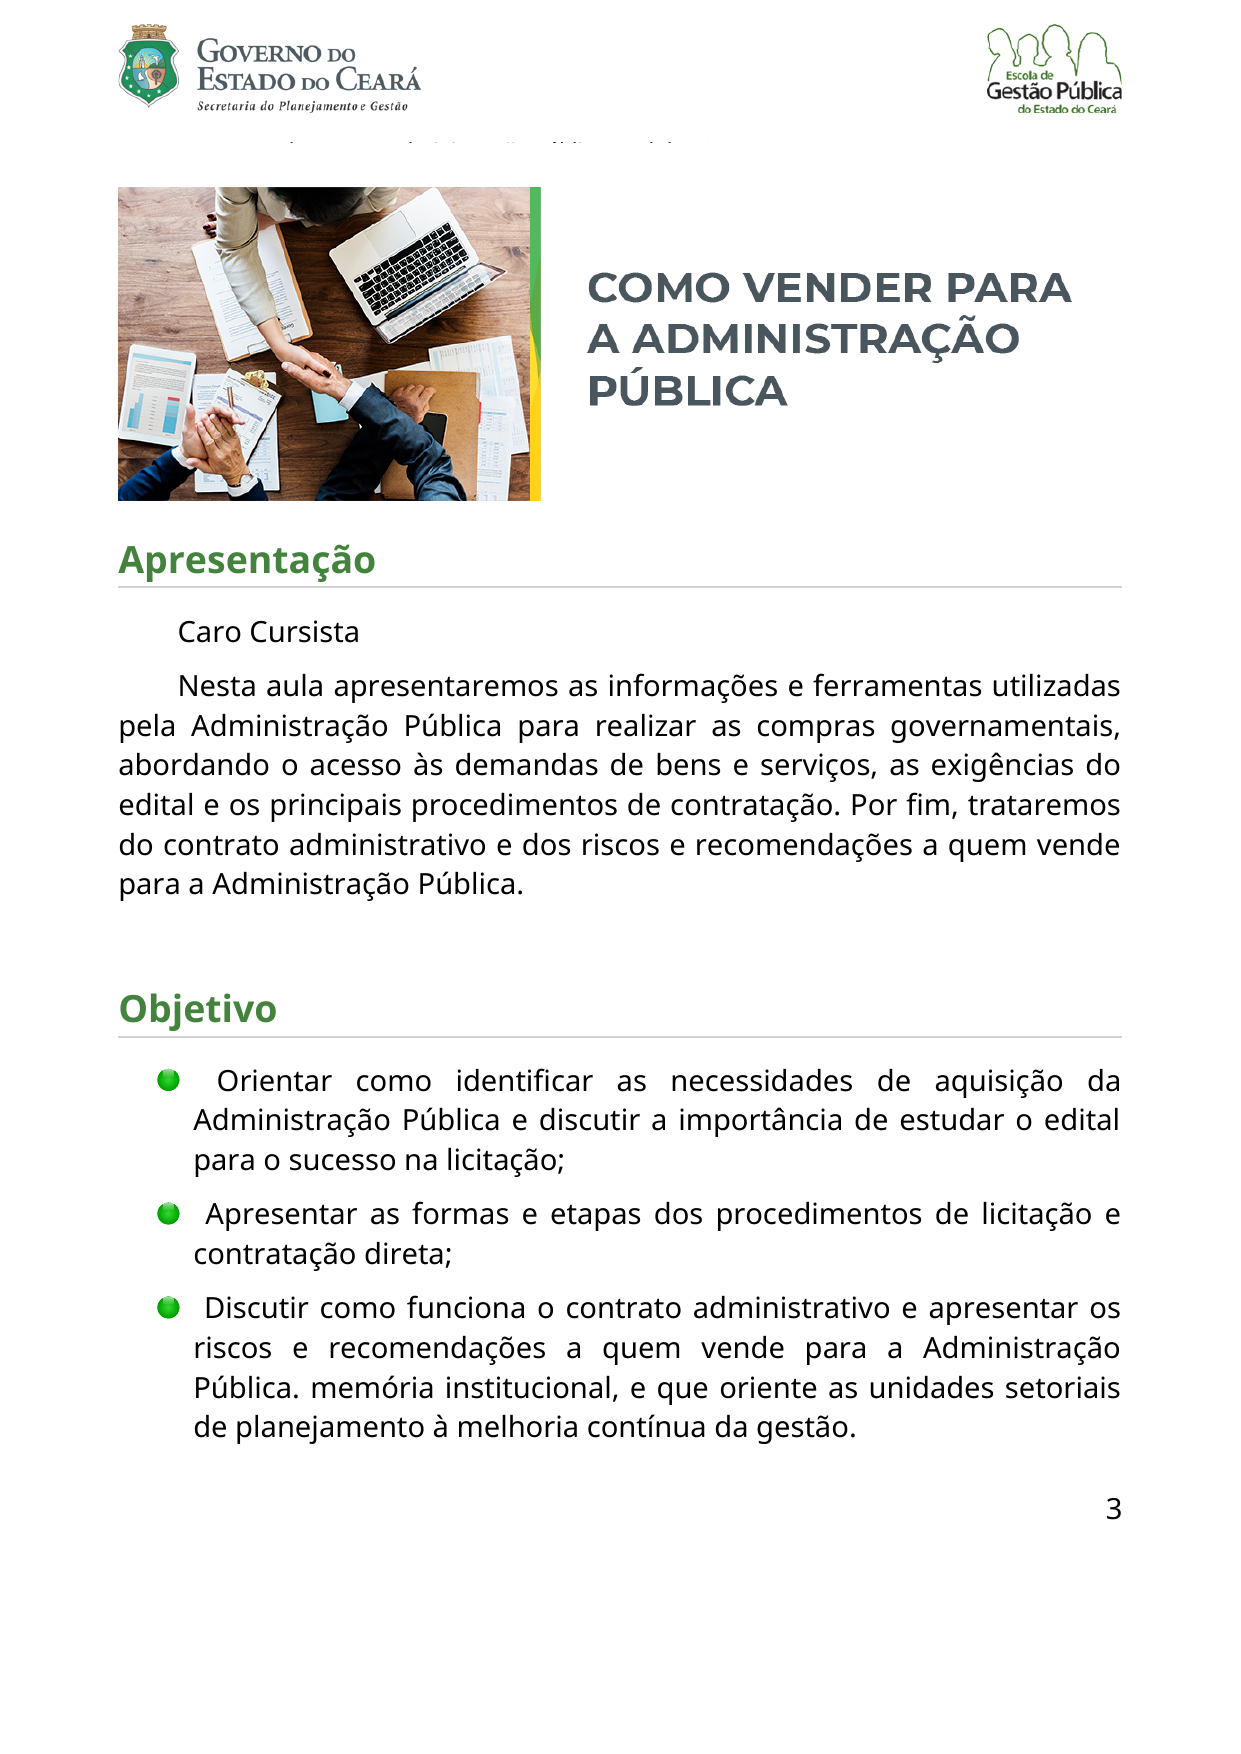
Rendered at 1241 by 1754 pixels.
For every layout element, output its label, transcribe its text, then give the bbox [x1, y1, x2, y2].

list Apresentar as formas e etapas dos procedimentos de licitação e contratação direta; [156, 1194, 1122, 1273]
subtitle Apresentação [118, 501, 1122, 586]
picture [118, 187, 1123, 501]
subtitle Objetivo [118, 982, 1122, 1036]
text Caro Cursista [118, 611, 1122, 651]
list Discutir como funciona o contrato administrativo e apresentar os riscos e recomendações a quem vende para a Administração Pública. memória institucional, e que oriente as unidades setoriais de planejamento à melhoria contínua da gestão. [156, 1288, 1122, 1446]
list Orientar como identificar as necessidades de aquisição da Administração Pública e discutir a importância de estudar o edital para o sucesso na licitação; [156, 1060, 1122, 1179]
picture [118, 24, 1122, 113]
text Nesta aula apresentaremos as informações e ferramentas utilizadas pela Administração Pública para realizar as compras governamentais, abordando o acesso às demandas de bens e serviços, as exigências do edital e os principais procedimentos de contratação. Por fim, trataremos do contrato administrativo e dos riscos e recomendações a quem vende para a Administração Pública. [118, 665, 1122, 903]
